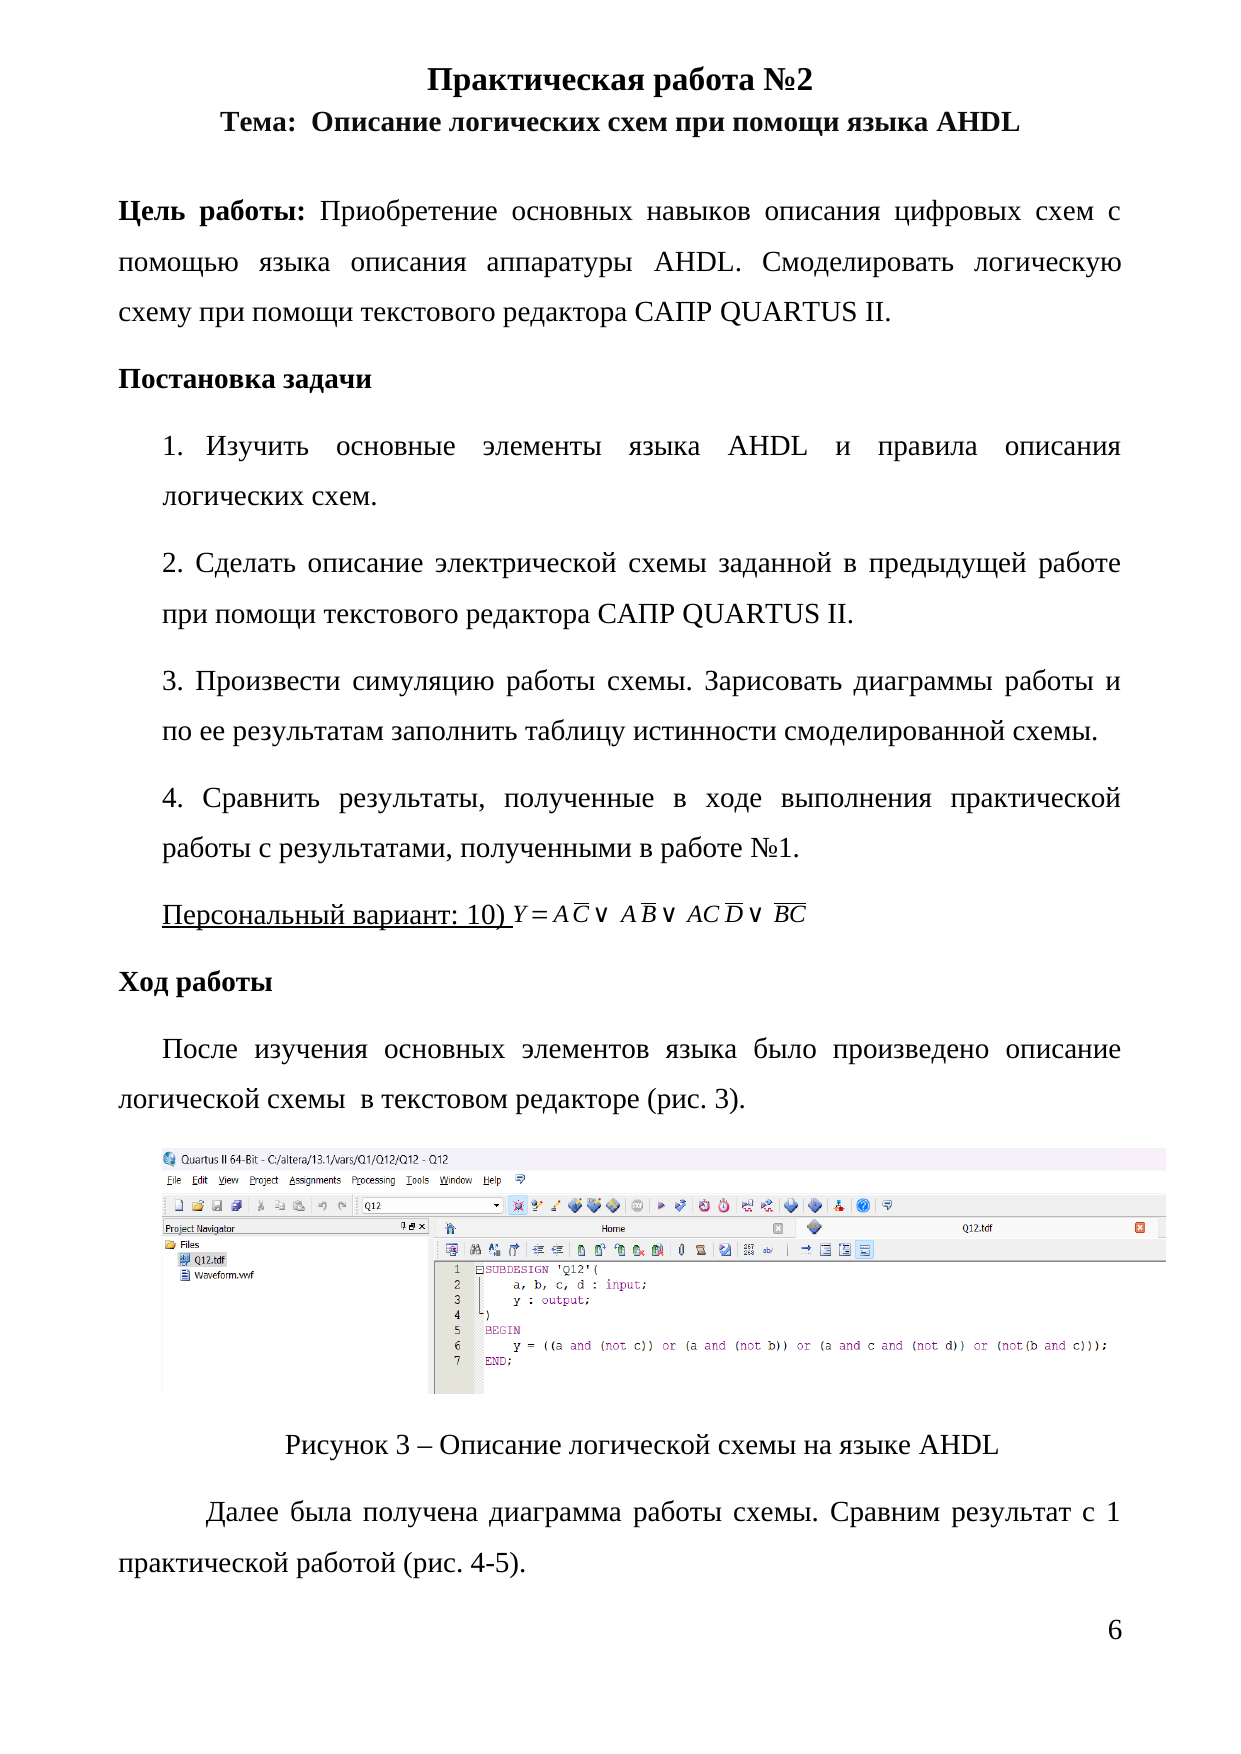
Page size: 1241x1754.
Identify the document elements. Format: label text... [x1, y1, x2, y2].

text 3. Произвести симуляцию работы схемы. Зарисовать диаграммы работы и по ее результатам заполнить таблицу истинности смоделированной схемы. [162, 663, 1122, 747]
subtitle Тема: Описание логических схем при помощи языка AHDL [118, 104, 1122, 138]
text Постановка задачи [118, 361, 1122, 395]
text После изучения основных элементов языка было произведено описание логической схемы в текстовом редакторе (рис. 3). [118, 1031, 1122, 1115]
text Ход работы [118, 964, 1122, 998]
text Персональный вариант: 10) [118, 897, 1122, 931]
picture [161, 1148, 1166, 1394]
text Цель работы: Приобретение основных навыков описания цифровых схем с помощью языка описания аппаратуры AHDL. Смоделировать логическую схему при помощи текстового редактора САПР QUARTUS II. [118, 193, 1122, 328]
list Изучить основные элементы языка AHDL и правила описания логических схем. [162, 428, 1122, 512]
text Далее была получена диаграмма работы схемы. Сравним результат с 1 практической работой (рис. 4-5). [118, 1494, 1122, 1578]
text Рисунок 3 – Описание логической схемы на языке AHDL [162, 1427, 1122, 1461]
text 2. Сделать описание электрической схемы заданной в предыдущей работе при помощи текстового редактора САПР QUARTUS II. [162, 545, 1122, 629]
text 4. Сравнить результаты, полученные в ходе выполнения практической работы с результатами, полученными в работе №1. [162, 780, 1122, 864]
subtitle Практическая работа №2 [118, 59, 1122, 97]
